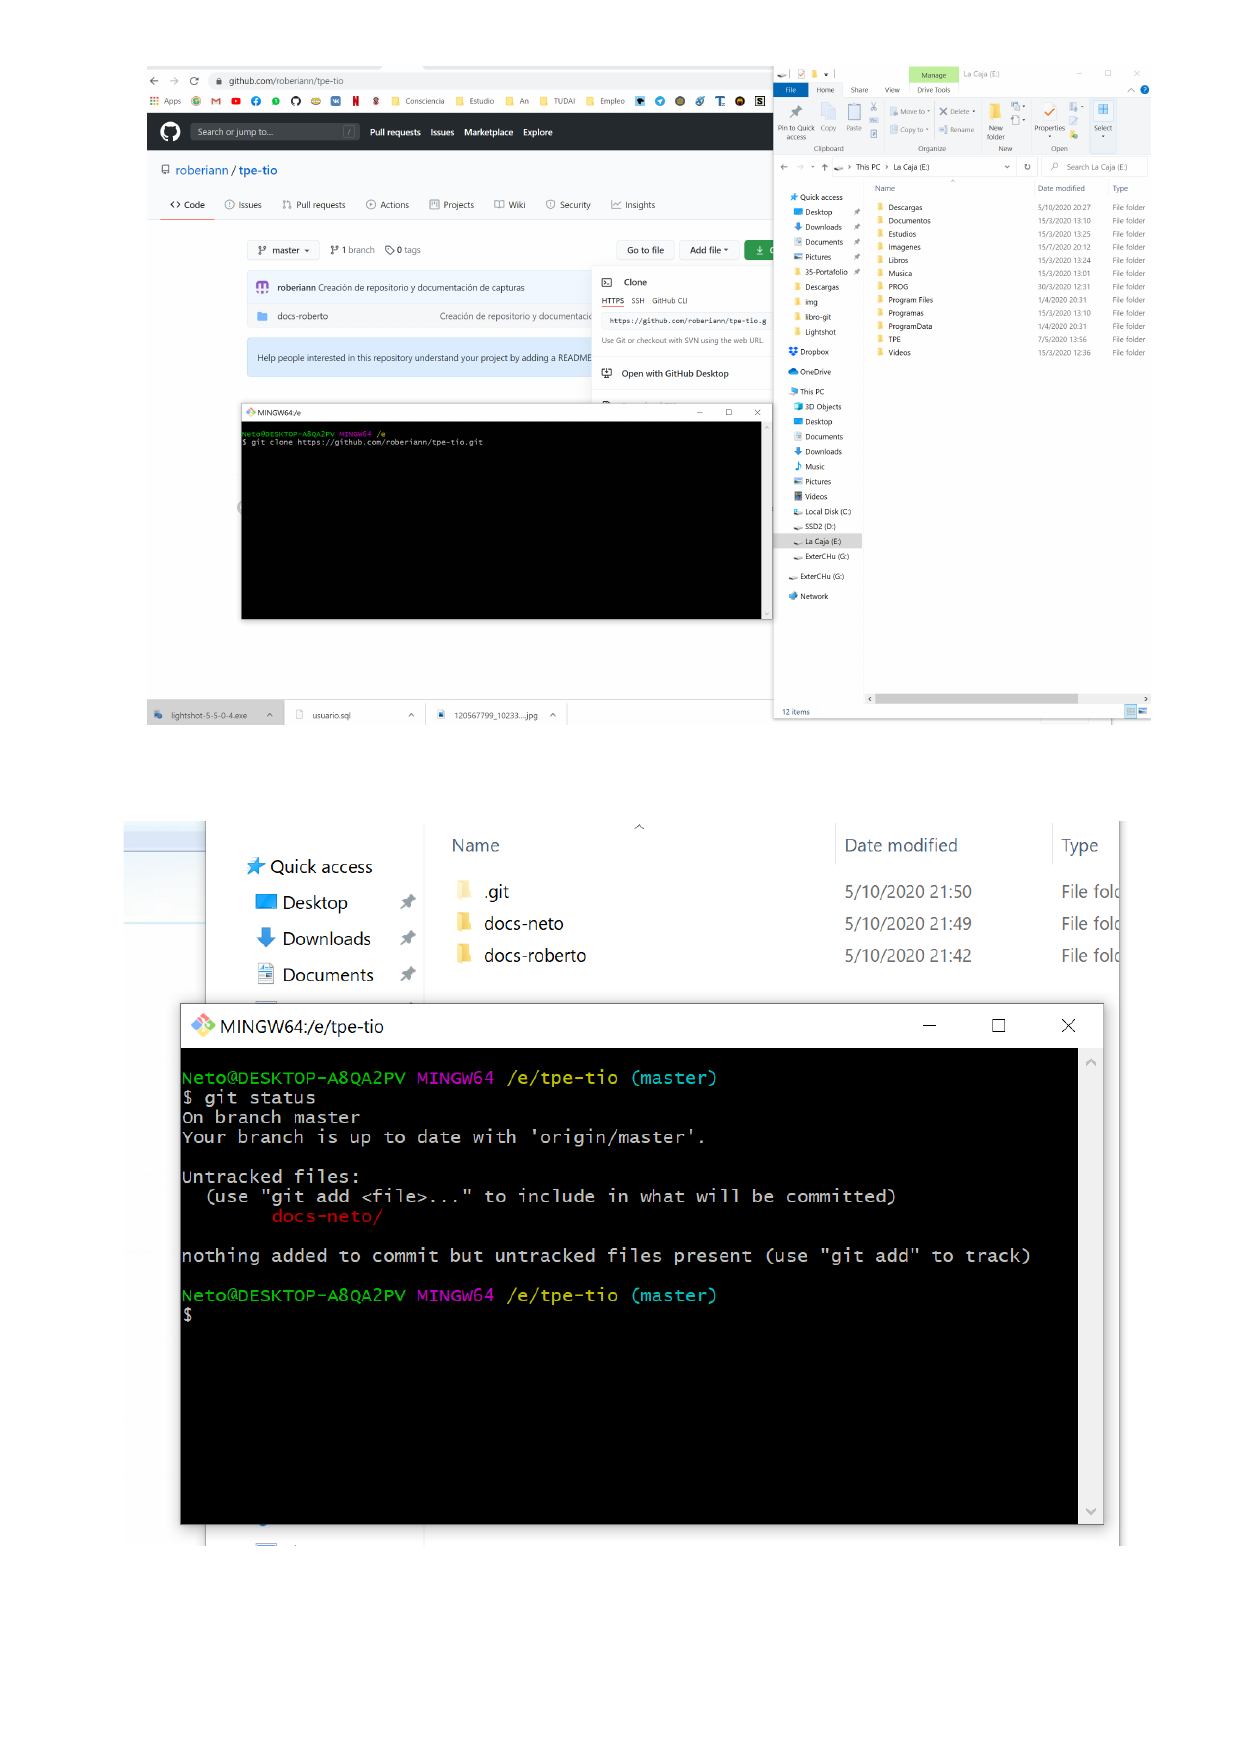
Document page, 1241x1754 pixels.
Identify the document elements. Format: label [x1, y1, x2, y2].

picture [123, 821, 1128, 1546]
picture [147, 66, 1151, 725]
